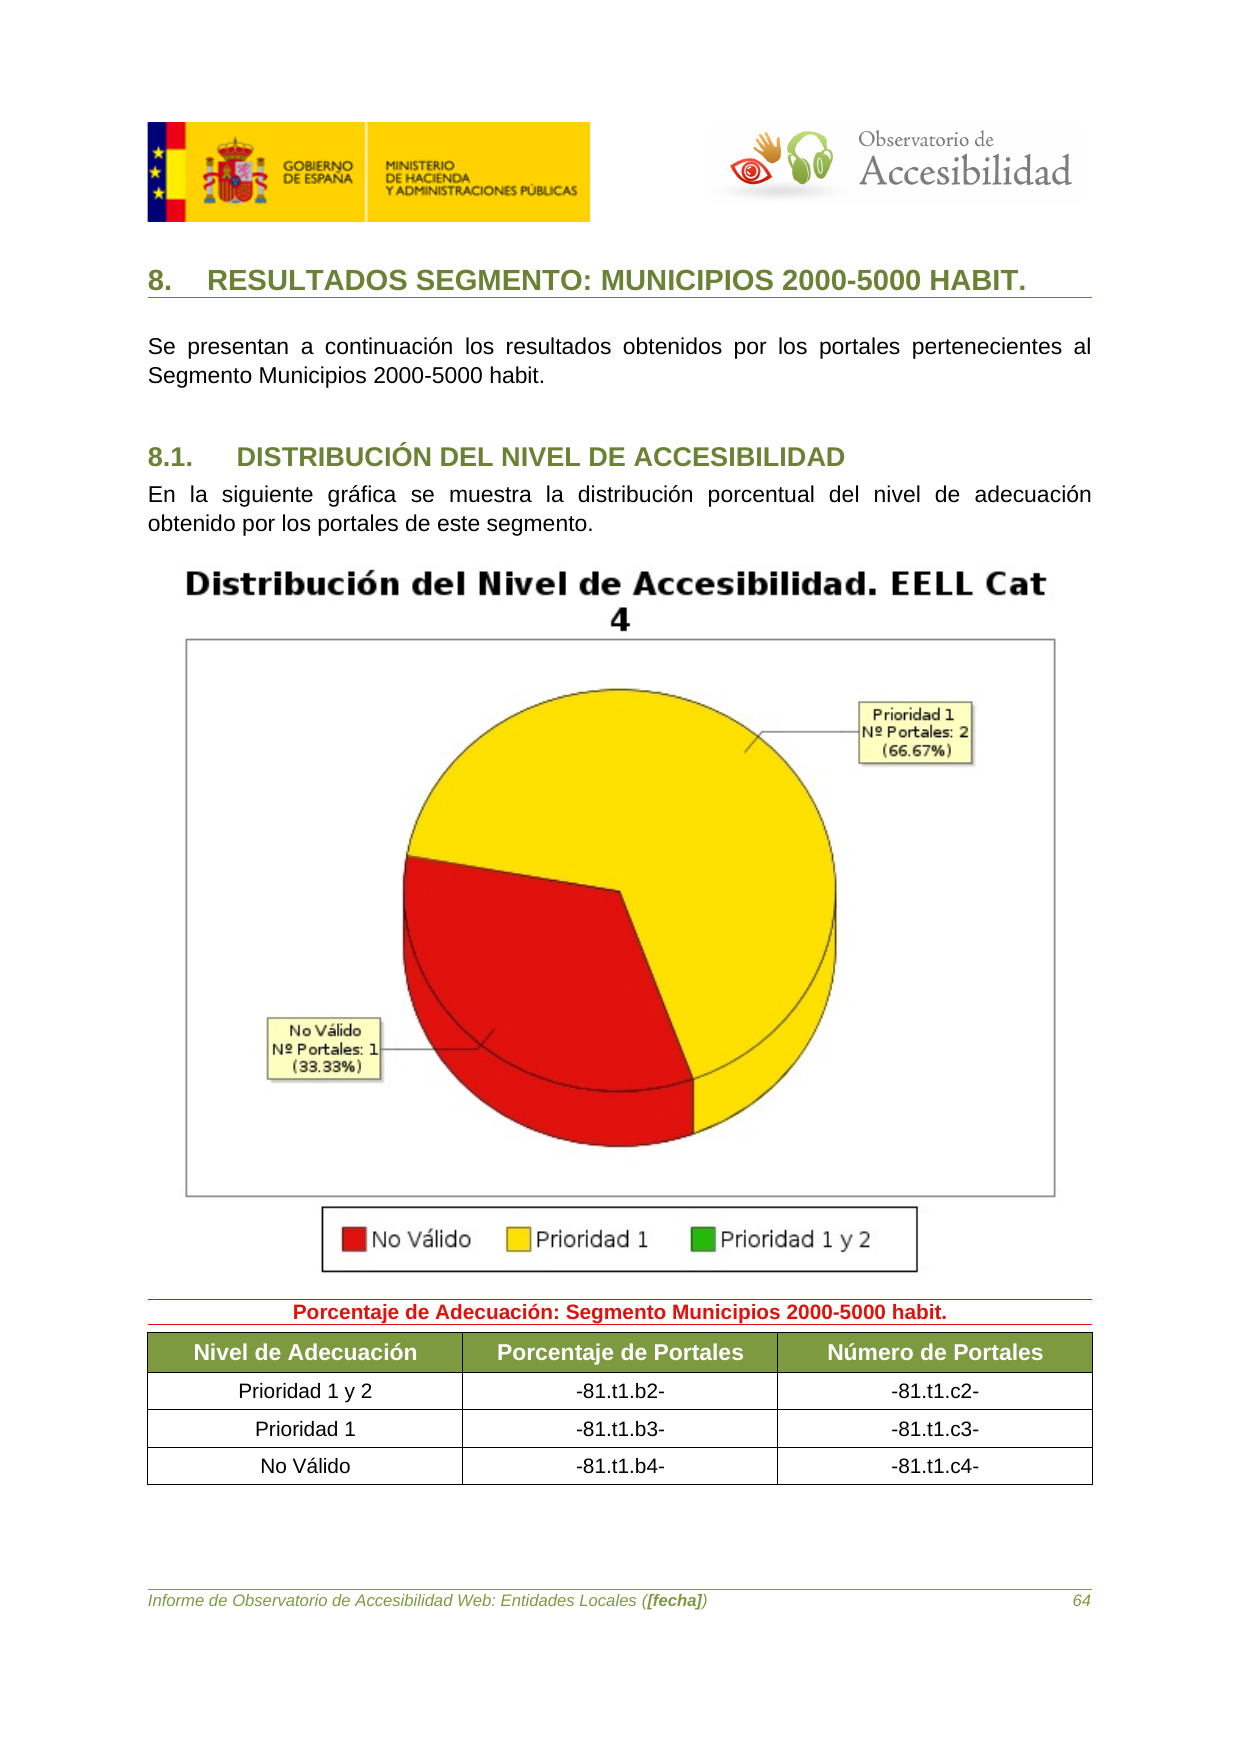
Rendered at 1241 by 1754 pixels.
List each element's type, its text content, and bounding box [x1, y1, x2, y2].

table_cell -81.t1.c4- [778, 1448, 1092, 1484]
text Porcentaje de Adecuación: Segmento Municipios 2000-5000 habit. [148, 1300, 1092, 1324]
table_header Nivel de Adecuación [148, 1333, 462, 1372]
table_cell -81.t1.c3- [778, 1410, 1092, 1447]
list Resultados Segmento: Municipios 2000-5000 habit. [148, 263, 1092, 297]
picture [710, 122, 1086, 205]
table_cell Prioridad 1 y 2 [148, 1373, 462, 1409]
text Se presentan a continuación los resultados obtenidos por los portales pertenecientes al Segmento Municipios 2000-5000 habit. [148, 333, 1092, 388]
table_cell -81.t1.b4- [463, 1448, 777, 1484]
table_header Porcentaje de Portales [463, 1333, 777, 1372]
table_cell -81.t1.c2- [778, 1373, 1092, 1409]
table_cell -81.t1.b3- [463, 1410, 777, 1447]
list Distribución del nivel de accesibilidad [148, 441, 1092, 472]
table_cell -81.t1.b2- [463, 1373, 777, 1409]
table_cell No Válido [148, 1448, 462, 1484]
picture [147, 122, 591, 222]
text En la siguiente gráfica se muestra la distribución porcentual del nivel de adecuación obtenido por los portales de este segmento. [148, 481, 1092, 537]
table_cell Prioridad 1 [148, 1410, 462, 1447]
picture [178, 564, 1062, 1274]
table_header Número de Portales [778, 1333, 1092, 1372]
